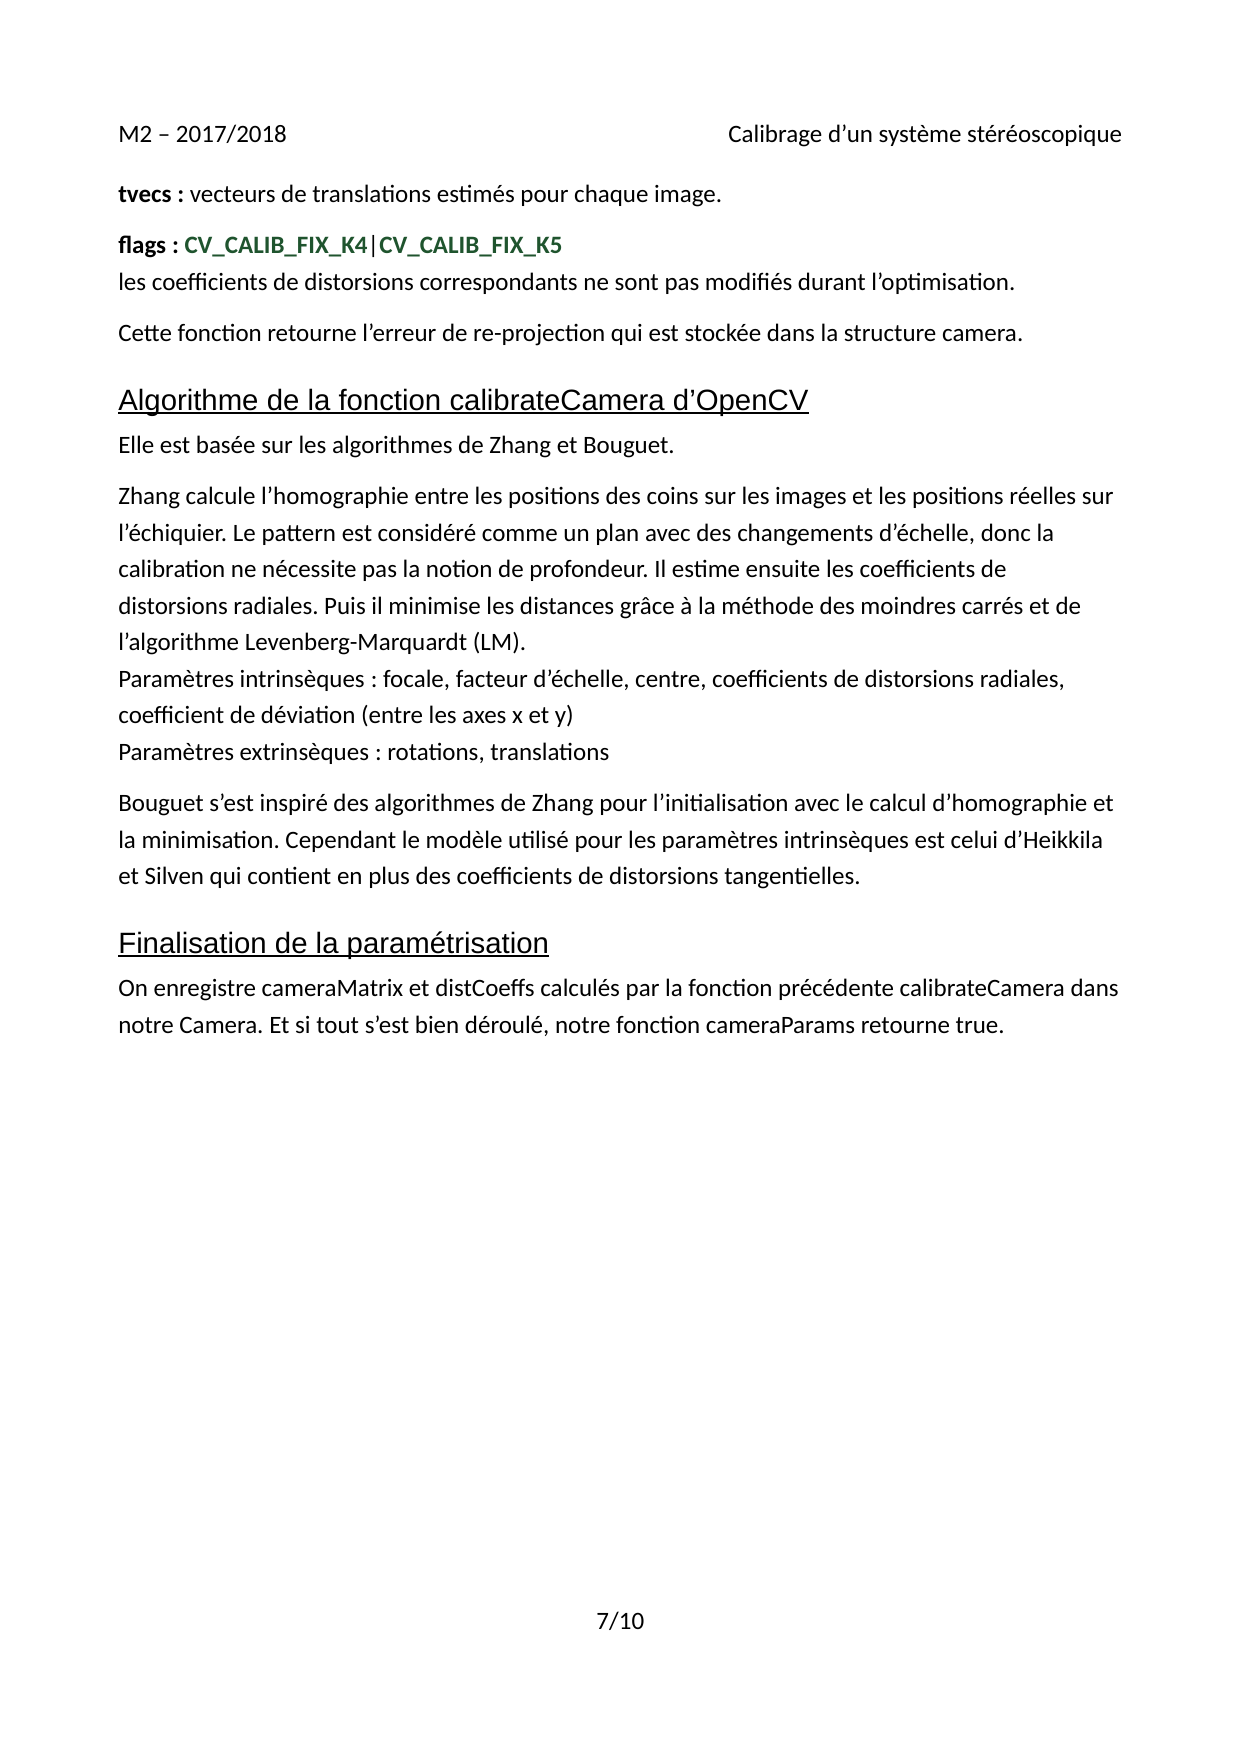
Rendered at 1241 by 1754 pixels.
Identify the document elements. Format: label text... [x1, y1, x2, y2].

text tvecs : vecteurs de translations estimés pour chaque image. [118, 178, 1122, 209]
subtitle Algorithme de la fonction calibrateCamera d’OpenCV [118, 383, 1122, 416]
text Zhang calcule l’homographie entre les positions des coins sur les images et les positions réelles sur l’échiquier. Le pattern est considéré comme un plan avec des changements d’échelle, donc la calibration ne nécessite pas la notion de profondeur. Il estime ensuite les coefficients de distorsions radiales. Puis il minimise les distances grâce à la méthode des moindres carrés et de l’algorithme Levenberg-Marquardt (LM). Paramètres intrinsèques : focale, facteur d’échelle, centre, coefficients de distorsions radiales, coefficient de déviation (entre les axes x et y) Paramètres extrinsèques : rotations, translations [118, 480, 1122, 767]
text Bouguet s’est inspiré des algorithmes de Zhang pour l’initialisation avec le calcul d’homographie et la minimisation. Cependant le modèle utilisé pour les paramètres intrinsèques est celui d’Heikkila et Silven qui contient en plus des coefficients de distorsions tangentielles. [118, 787, 1122, 891]
text On enregistre cameraMatrix et distCoeffs calculés par la fonction précédente calibrateCamera dans notre Camera. Et si tout s’est bien déroulé, notre fonction cameraParams retourne true. [118, 972, 1122, 1039]
subtitle Finalisation de la paramétrisation [118, 926, 1122, 960]
text Cette fonction retourne l’erreur de re-projection qui est stockée dans la structure camera. [118, 317, 1122, 347]
text flags : CV_CALIB_FIX_K4|CV_CALIB_FIX_K5 les coefficients de distorsions correspondants ne sont pas modifiés durant l’optimisation. [118, 229, 1122, 296]
text Elle est basée sur les algorithmes de Zhang et Bouguet. [118, 429, 1122, 459]
